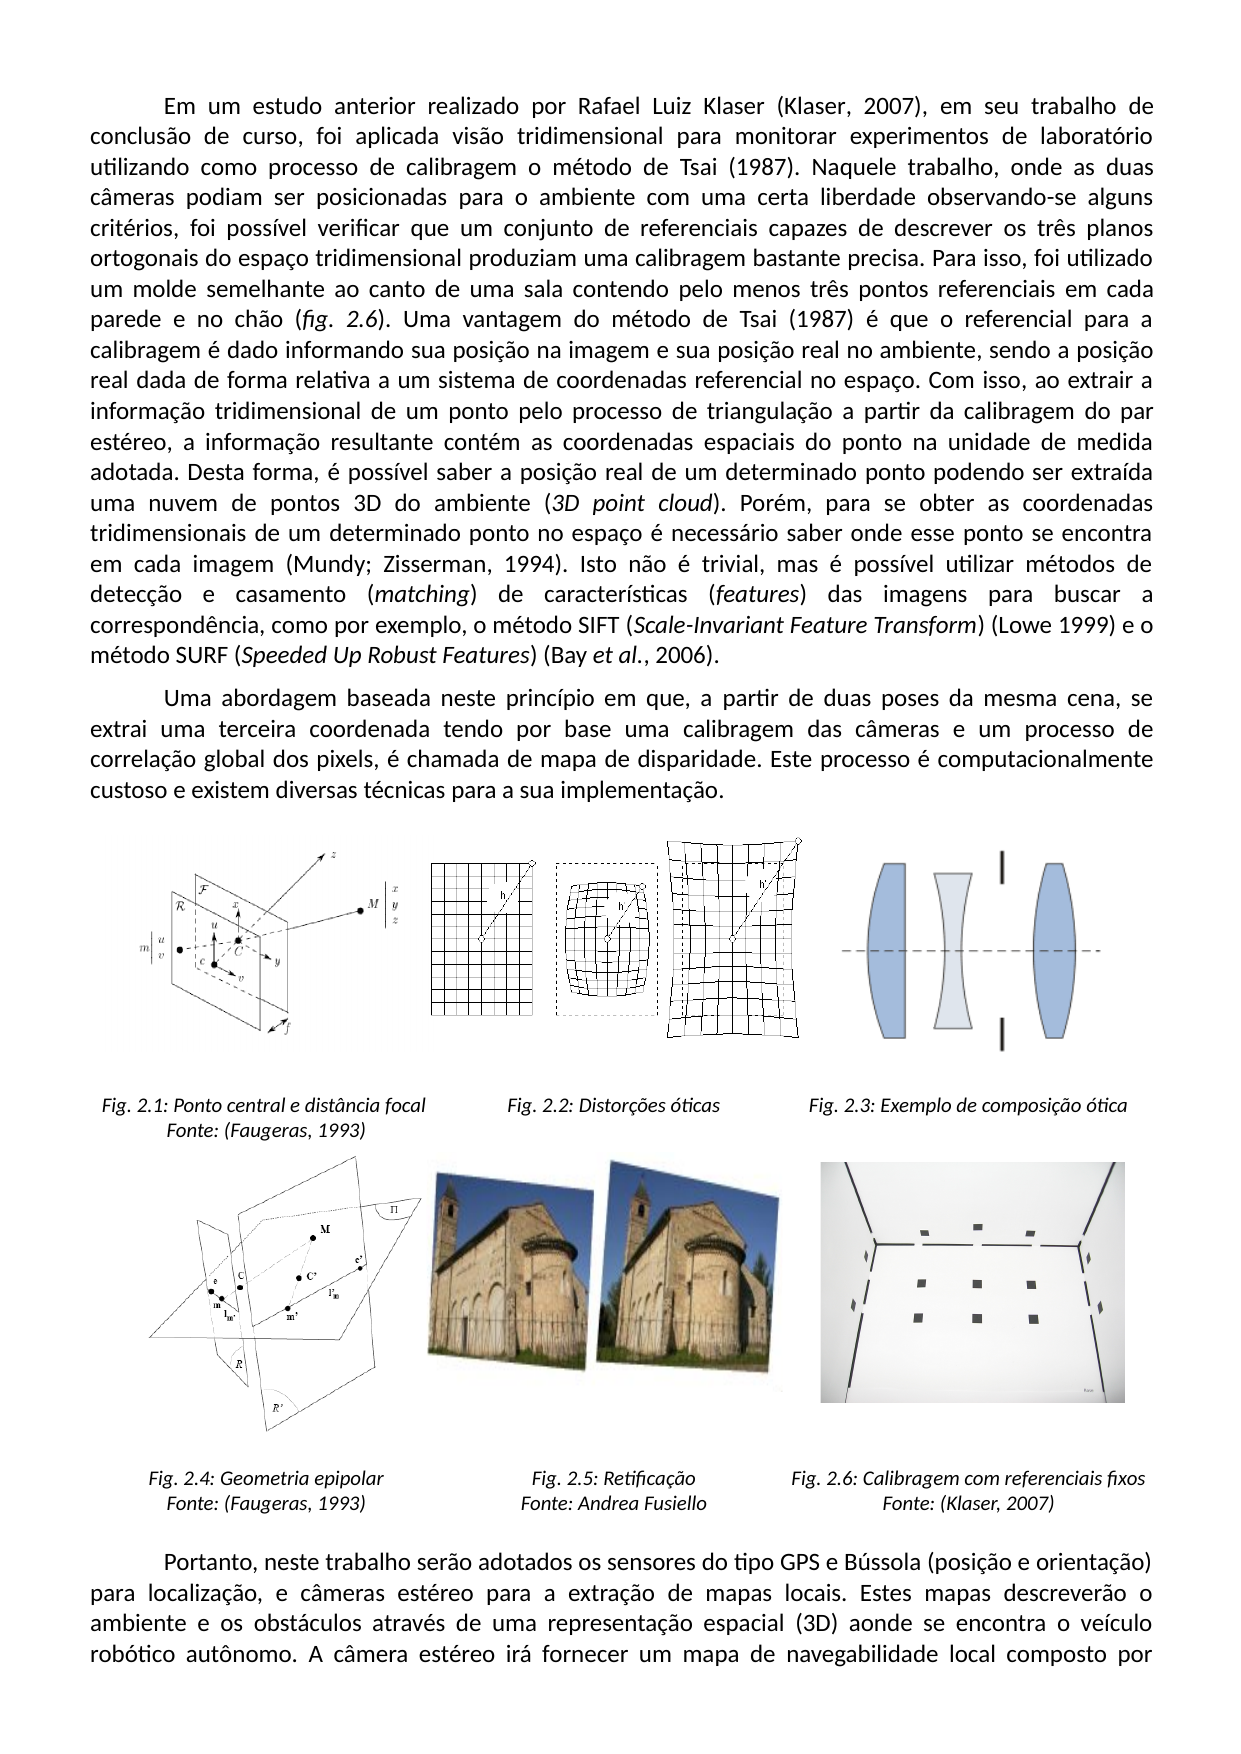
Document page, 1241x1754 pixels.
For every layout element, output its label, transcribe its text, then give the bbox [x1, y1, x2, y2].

table_header [90, 835, 444, 1092]
text Portanto, neste trabalho serão adotados os sensores do tipo GPS e Bússola (posição e orientação) para localização, e câmeras estéreo para a extração de mapas locais. Estes mapas descreverão o ambiente e os obstáculos através de uma representação espacial (3D) aonde se encontra o veículo robótico autônomo. A câmera estéreo irá fornecer um mapa de navegabilidade local composto por [90, 1546, 1154, 1668]
table_cell Fig. 2.1: Ponto central e distância focal Fonte: (Faugeras, 1993) [90, 1092, 444, 1143]
table_cell Fig. 2.5: Retificação Fonte: Andrea Fusiello [444, 1465, 785, 1516]
table_header [785, 835, 1154, 1092]
text Uma abordagem baseada neste princípio em que, a partir de duas poses da mesma cena, se extrai uma terceira coordenada tendo por base uma calibragem das câmeras e um processo de correlação global dos pixels, é chamada de mapa de disparidade. Este processo é computacionalmente custoso e existem diversas técnicas para a sua implementação. [90, 682, 1154, 804]
table_cell Fig. 2.6: Calibragem com referenciais fixos Fonte: (Klaser, 2007) [785, 1465, 1154, 1516]
table_cell [90, 1143, 444, 1465]
table_cell [444, 1143, 785, 1465]
table_cell [785, 1143, 1154, 1465]
table_cell Fig. 2.4: Geometria epipolar Fonte: (Faugeras, 1993) [90, 1465, 444, 1516]
table_cell Fig. 2.3: Exemplo de composição ótica [785, 1092, 1154, 1143]
picture [427, 835, 803, 1039]
text Em um estudo anterior realizado por Rafael Luiz Klaser (Klaser, 2007), em seu trabalho de conclusão de curso, foi aplicada visão tridimensional para monitorar experimentos de laboratório utilizando como processo de calibragem o método de Tsai (1987). Naquele trabalho, onde as duas câmeras podiam ser posicionadas para o ambiente com uma certa liberdade observando-se alguns critérios, foi possível verificar que um conjunto de referenciais capazes de descrever os três planos ortogonais do espaço tridimensional produziam uma calibragem bastante precisa. Para isso, foi utilizado um molde semelhante ao canto de uma sala contendo pelo menos três pontos referenciais em cada parede e no chão (fig. 2.6). Uma vantagem do método de Tsai (1987) é que o referencial para a calibragem é dado informando sua posição na imagem e sua posição real no ambiente, sendo a posição real dada de forma relativa a um sistema de coordenadas referencial no espaço. Com isso, ao extrair a informação tridimensional de um ponto pelo processo de triangulação a partir da calibragem do par estéreo, a informação resultante contém as coordenadas espaciais do ponto na unidade de medida adotada. Desta forma, é possível saber a posição real de um determinado ponto podendo ser extraída uma nuvem de pontos 3D do ambiente (3D point cloud). Porém, para se obter as coordenadas tridimensionais de um determinado ponto no espaço é necessário saber onde esse ponto se encontra em cada imagem (Mundy; Zisserman, 1994). Isto não é trivial, mas é possível utilizar métodos de detecção e casamento (matching) de características (features) das imagens para buscar a correspondência, como por exemplo, o método SIFT (Scale-Invariant Feature Transform) (Lowe 1999) e o método SURF (Speeded Up Robust Features) (Bay et al., 2006). [90, 90, 1154, 670]
table_header [444, 1039, 785, 1092]
table_cell Fig. 2.2: Distorções óticas [444, 1092, 785, 1143]
